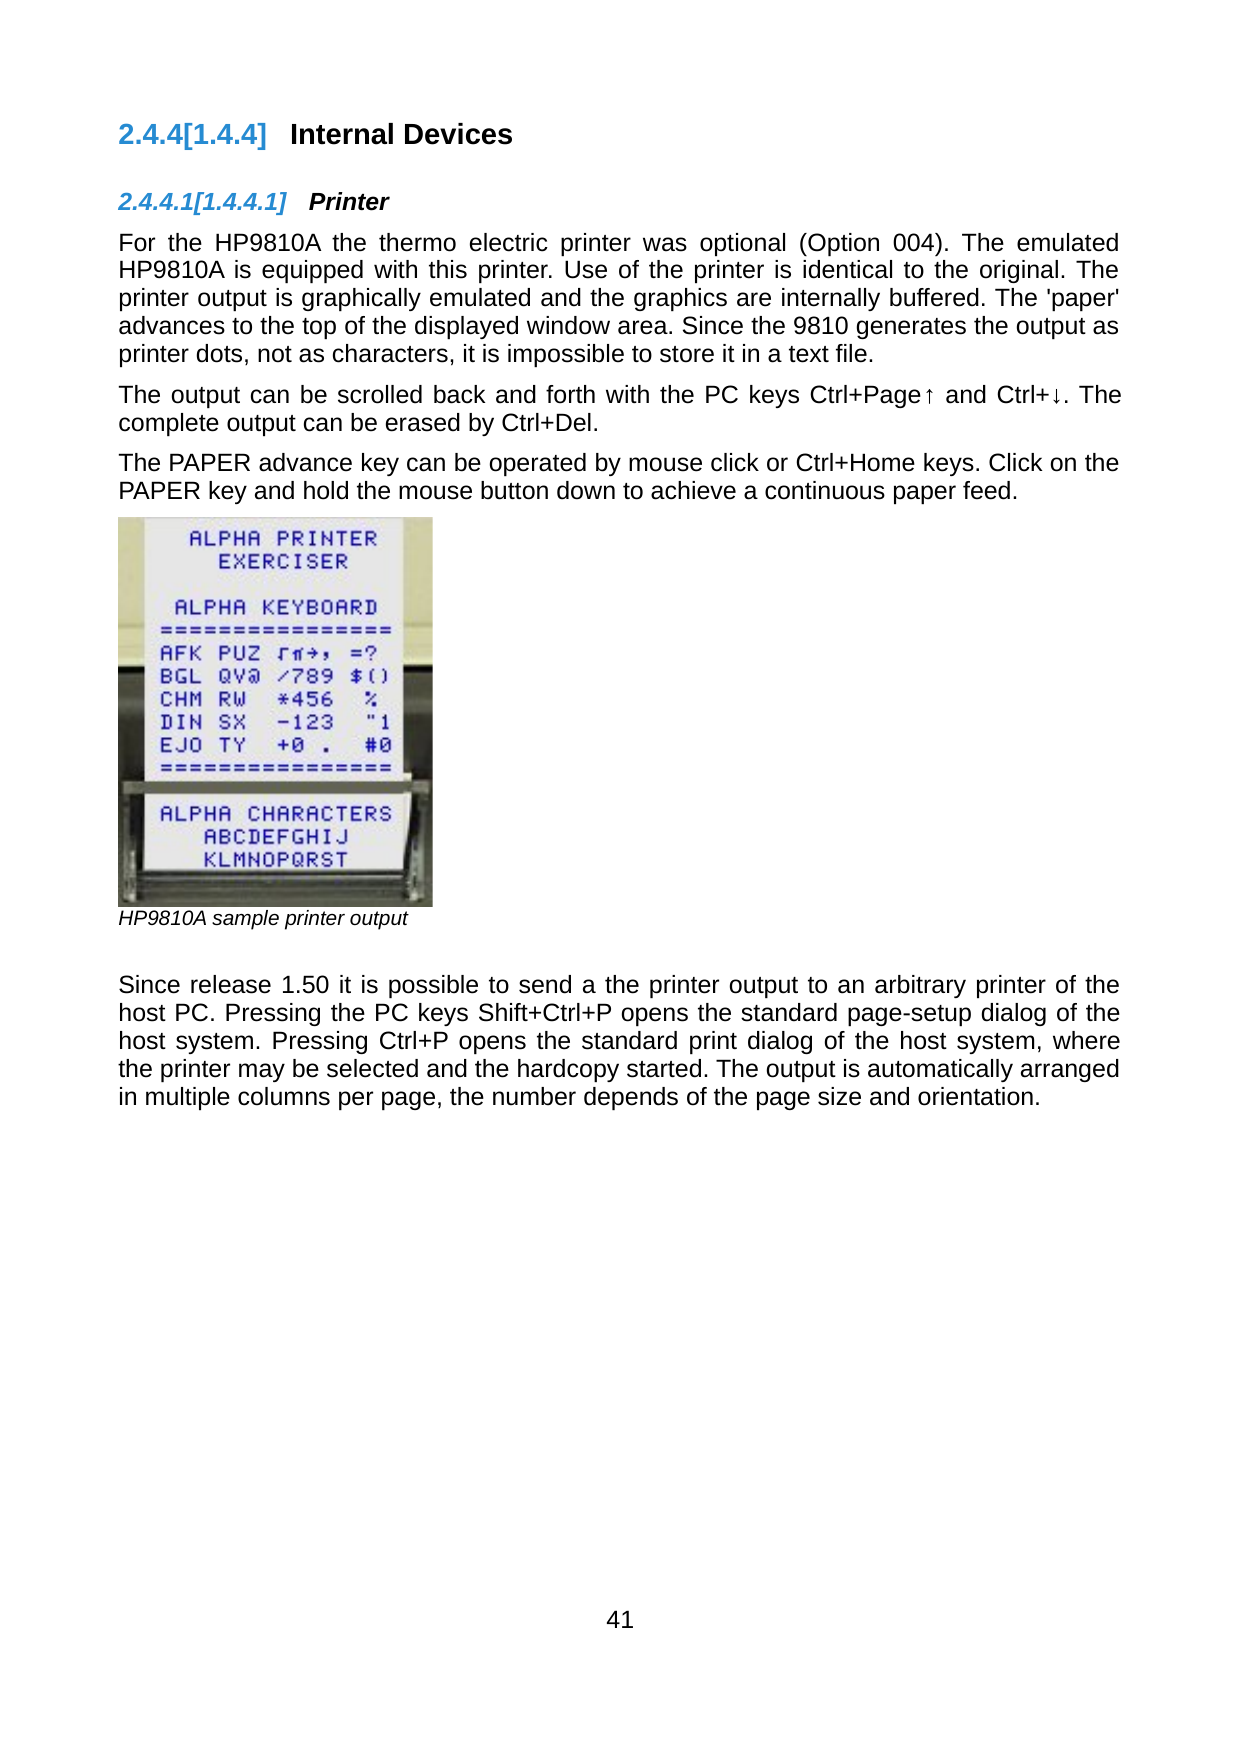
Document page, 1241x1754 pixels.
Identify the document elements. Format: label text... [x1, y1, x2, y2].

picture [118, 517, 433, 907]
text The output can be scrolled back and forth with the PC keys Ctrl+Page↑ and Ctrl+↓. The complete output can be erased by Ctrl+Del. [118, 381, 1122, 436]
subtitle Internal Devices [118, 118, 1122, 151]
text The PAPER advance key can be operated by mouse click or Ctrl+Home keys. Click on the PAPER key and hold the mouse button down to achieve a continuous paper feed. [118, 449, 1122, 505]
text Since release 1.50 it is possible to send a the printer output to an arbitrary printer of the host PC. Pressing the PC keys Shift+Ctrl+P opens the standard page-setup dialog of the host system. Pressing Ctrl+P opens the standard print dialog of the host system, where the printer may be selected and the hardcopy started. The output is automatically arranged in multiple columns per page, the number depends of the page size and orientation. [118, 971, 1122, 1111]
text For the HP9810A the thermo electric printer was optional (Option 004). The emulated HP9810A is equipped with this printer. Use of the printer is identical to the original. The printer output is graphically emulated and the graphics are internally buffered. The 'paper' advances to the top of the displayed window area. Since the 9810 generates the output as printer dots, not as characters, it is impossible to store it in a text file. [118, 228, 1122, 368]
text HP9810A sample printer output [118, 907, 433, 930]
subtitle Printer [118, 188, 1122, 216]
